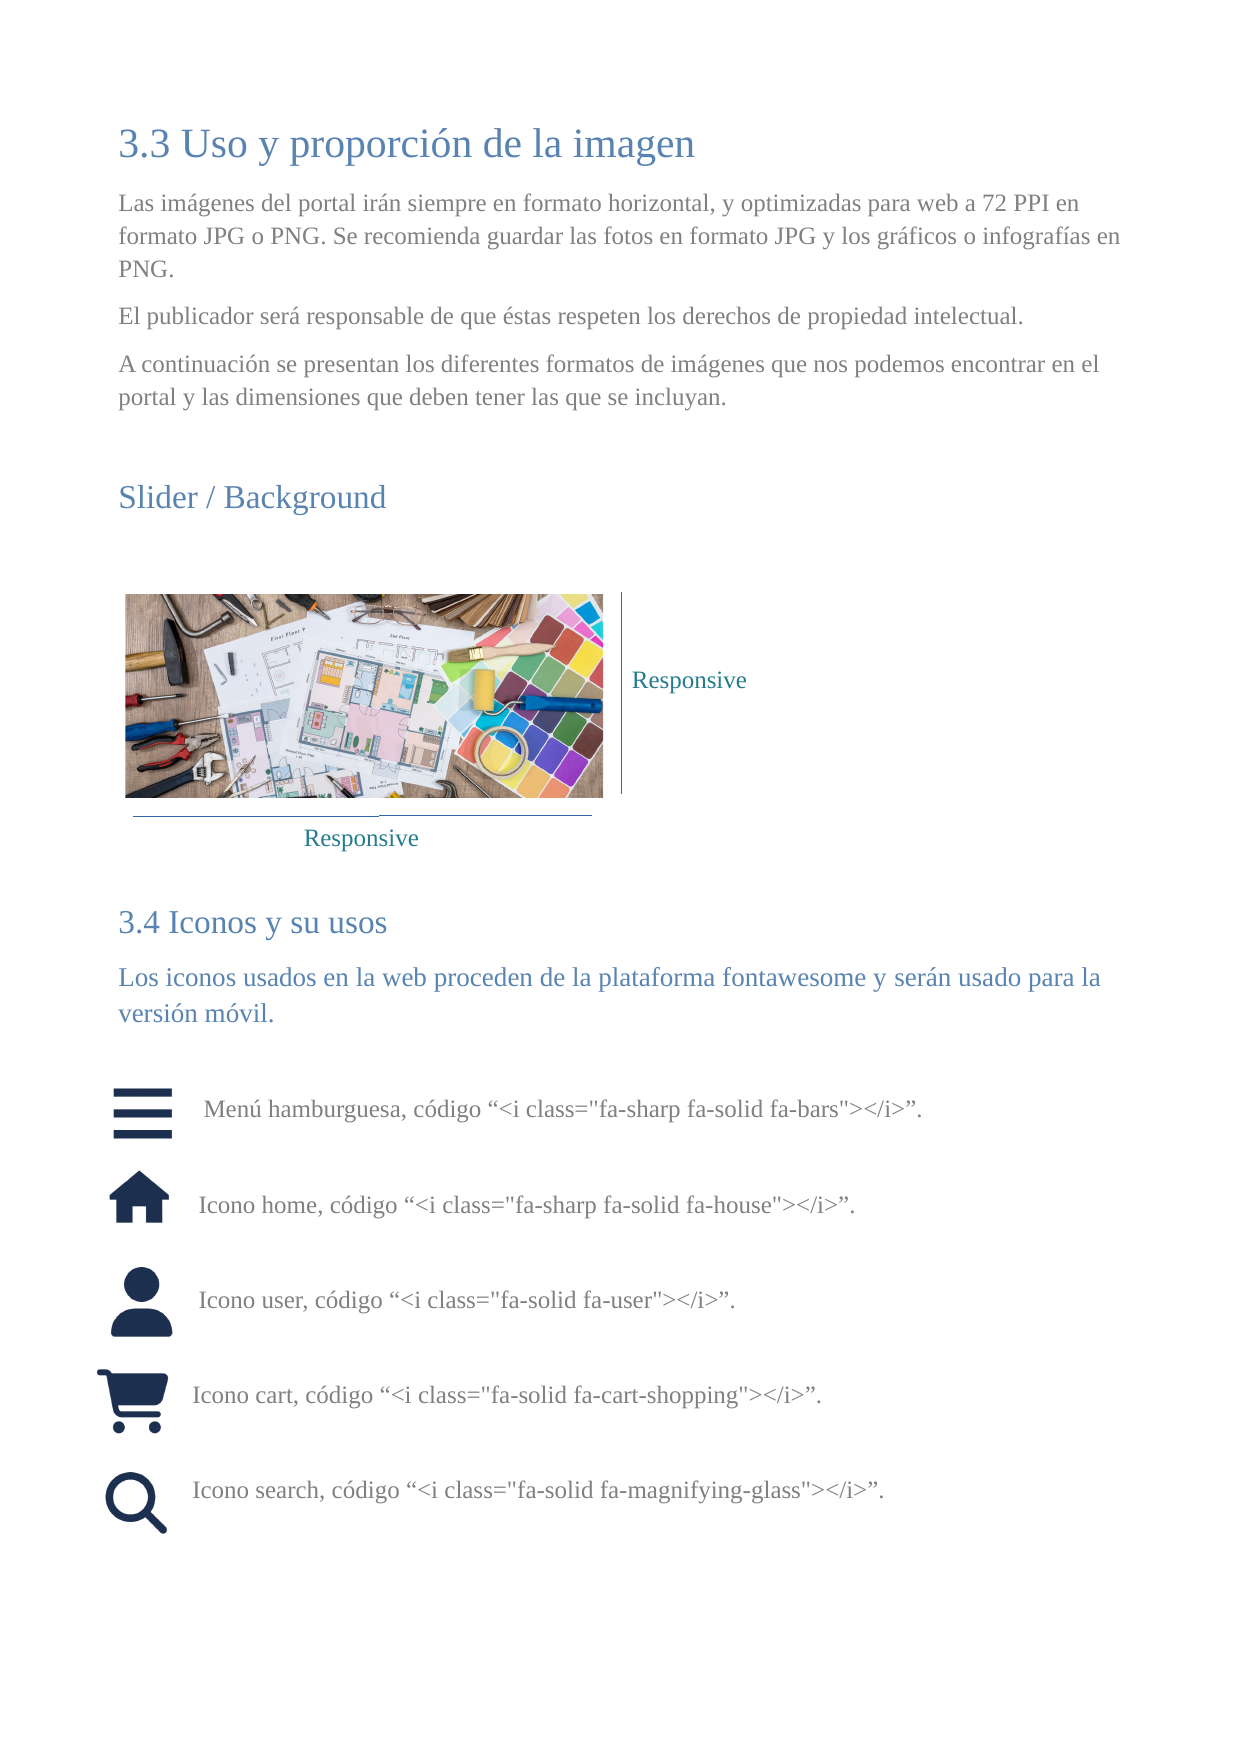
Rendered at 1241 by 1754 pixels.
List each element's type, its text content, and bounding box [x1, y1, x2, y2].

text A continuación se presentan los diferentes formatos de imágenes que nos podemos encontrar en el portal y las dimensiones que deben tener las que se incluyan. [118, 349, 1122, 411]
text Slider / Background [118, 477, 1122, 516]
text Icono home, código “<i class="fa-sharp fa-solid fa-house"></i>”. [174, 1190, 1122, 1218]
picture [106, 1082, 179, 1144]
text Icono cart, código “<i class="fa-solid fa-cart-shopping"></i>”. [171, 1380, 1122, 1409]
text 3.4 Iconos y su usos [118, 902, 1122, 941]
picture [103, 1470, 170, 1535]
picture [106, 1167, 174, 1224]
picture [97, 1367, 171, 1434]
text Icono search, código “<i class="fa-solid fa-magnifying-glass"></i>”. [170, 1475, 1122, 1504]
picture [125, 594, 604, 798]
picture [109, 1265, 174, 1337]
text Icono user, código “<i class="fa-solid fa-user"></i>”. [174, 1285, 1122, 1314]
text Menú hamburguesa, código “<i class="fa-sharp fa-solid fa-bars"></i>”. [179, 1094, 1122, 1123]
text Los iconos usados en la web proceden de la plataforma fontawesome y serán usado para la versión móvil. [118, 961, 1122, 1028]
text El publicador será responsable de que éstas respeten los derechos de propiedad intelectual. [118, 301, 1122, 330]
text Las imágenes del portal irán siempre en formato horizontal, y optimizadas para web a 72 PPI en formato JPG o PNG. Se recomienda guardar las fotos en formato JPG y los gráficos o infografías en PNG. [118, 188, 1122, 283]
text 3.3 Uso y proporción de la imagen [118, 118, 1122, 166]
